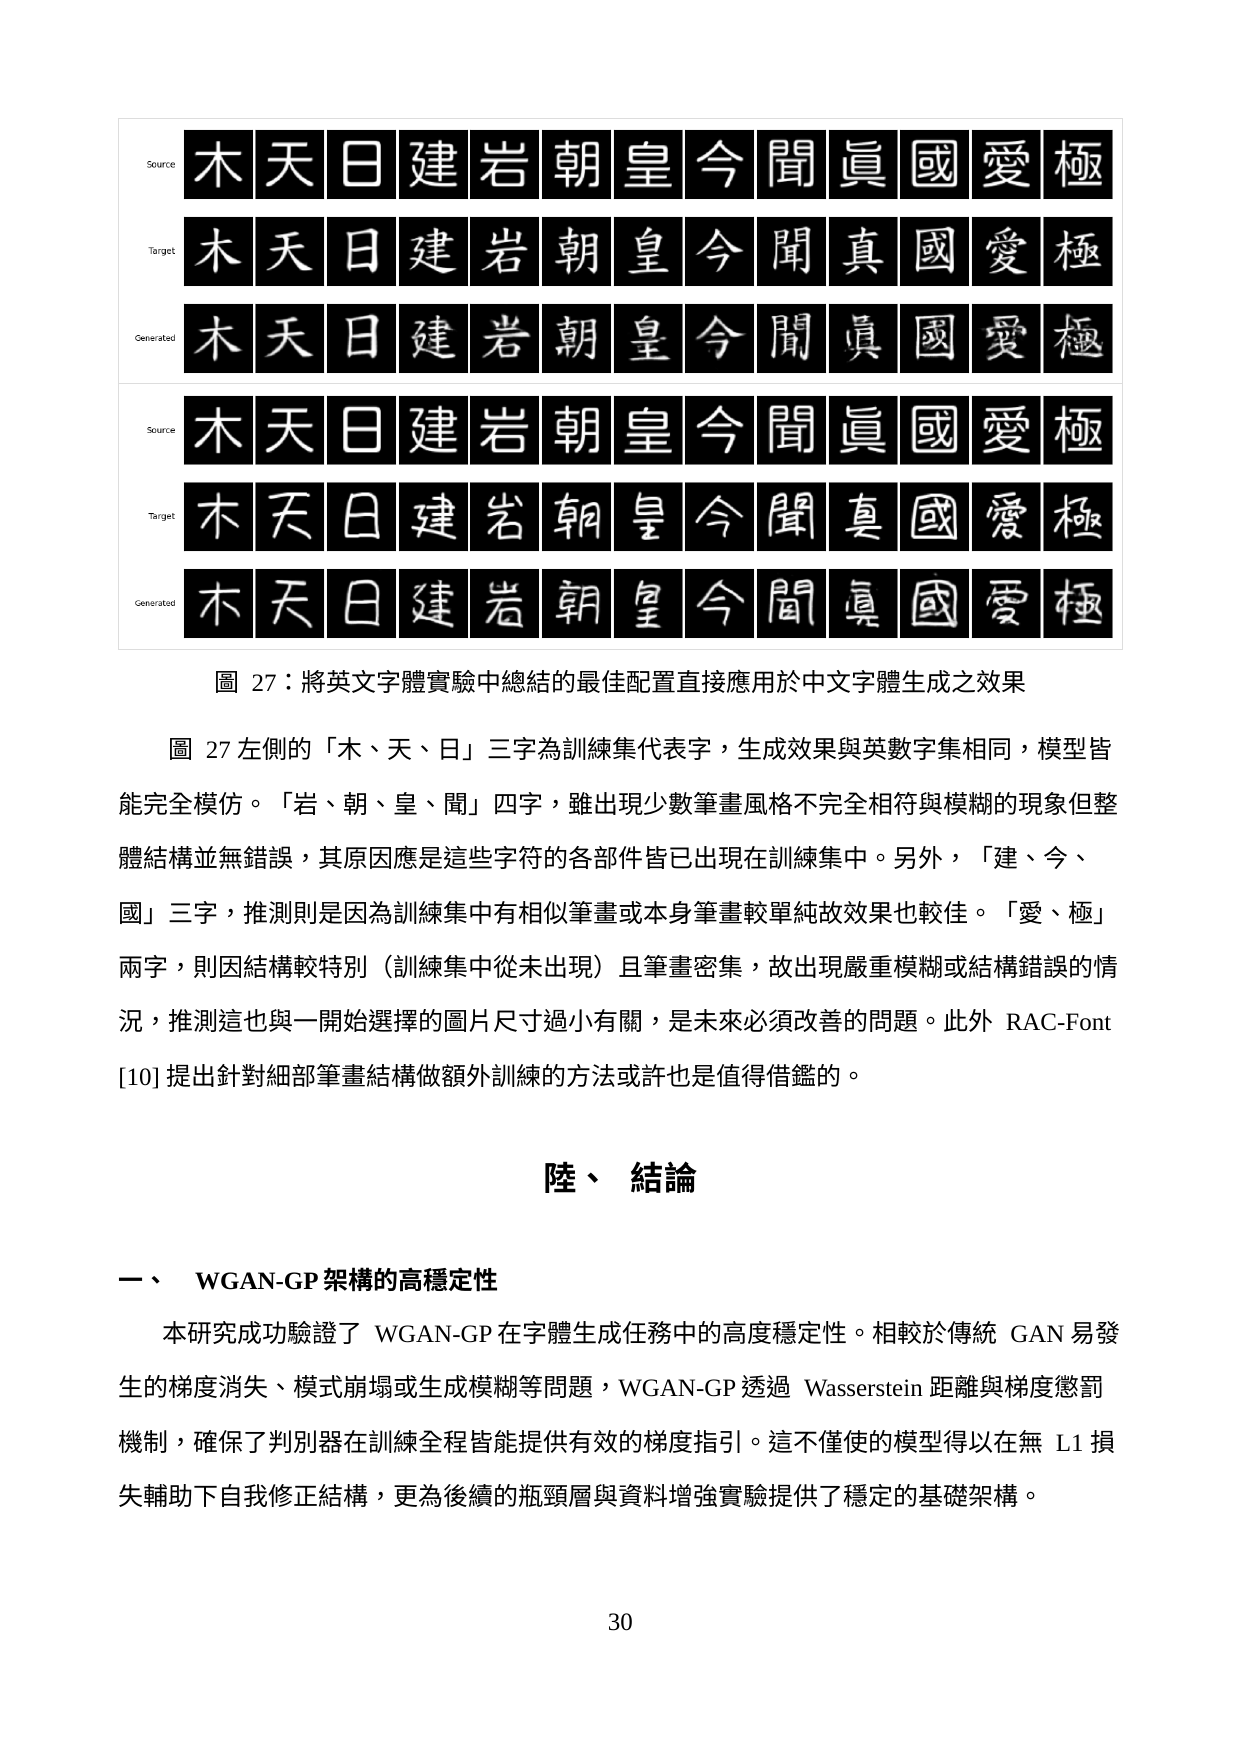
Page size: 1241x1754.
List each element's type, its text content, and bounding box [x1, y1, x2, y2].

table_header [119, 119, 1122, 383]
subtitle 結論 [118, 1152, 1122, 1200]
text 圖 27：將英文字體實驗中總結的最佳配置直接應用於中文字體生成之效果 [118, 663, 1122, 699]
picture [128, 125, 1117, 378]
picture [128, 390, 1117, 643]
subtitle WGAN-GP 架構的高穩定性 [118, 1261, 1122, 1297]
text 圖 27 左側的「木、天、日」三字為訓練集代表字，生成效果與英數字集相同，模型皆能完全模仿。「岩、朝、皇、聞」四字，雖出現少數筆畫風格不完全相符與模糊的現象但整體結構並無錯誤，其原因應是這些字符的各部件皆已出現在訓練集中。另外，「建、今、國」三字，推測則是因為訓練集中有相似筆畫或本身筆畫較單純故效果也較佳。「愛、極」兩字，則因結構較特別（訓練集中從未出現）且筆畫密集，故出現嚴重模糊或結構錯誤的情況，推測這也與一開始選擇的圖片尺寸過小有關，是未來必須改善的問題。此外 RAC-Font [10] 提出針對細部筆畫結構做額外訓練的方法或許也是值得借鑑的。 [118, 730, 1122, 1092]
table_cell [119, 384, 1122, 648]
text 本研究成功驗證了 WGAN-GP 在字體生成任務中的高度穩定性。相較於傳統 GAN 易發生的梯度消失、模式崩塌或生成模糊等問題，WGAN-GP 透過 Wasserstein 距離與梯度懲罰機制，確保了判別器在訓練全程皆能提供有效的梯度指引。這不僅使的模型得以在無 L1 損失輔助下自我修正結構，更為後續的瓶頸層與資料增強實驗提供了穩定的基礎架構。 [118, 1313, 1122, 1513]
